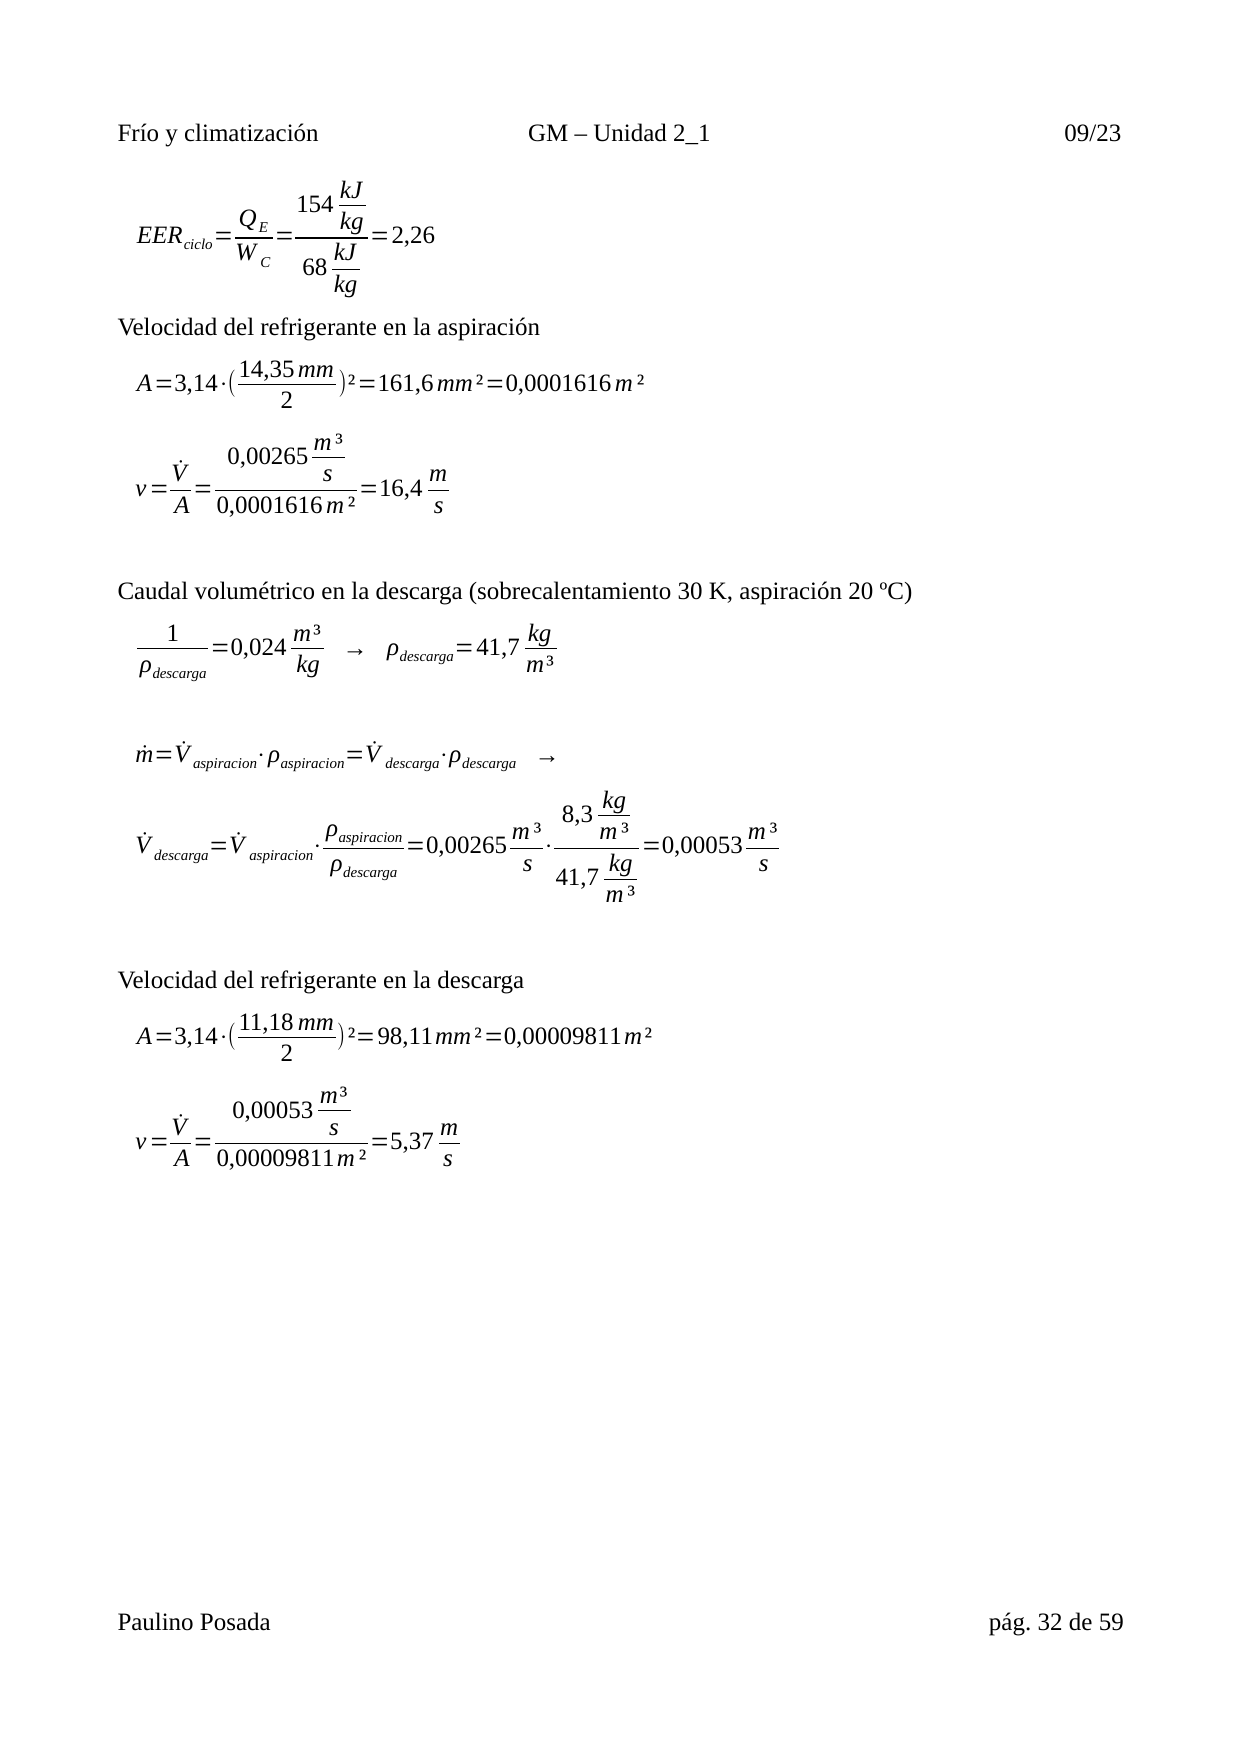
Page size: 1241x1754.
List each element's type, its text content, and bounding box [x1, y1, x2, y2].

text → [117, 619, 1123, 682]
text Caudal volumétrico en la descarga (sobrecalentamiento 30 K, aspiración 20 ºC) [117, 576, 1123, 605]
text Velocidad del refrigerante en la aspiración [117, 312, 1123, 341]
text Velocidad del refrigerante en la descarga [117, 966, 1123, 994]
text → [117, 740, 1123, 908]
